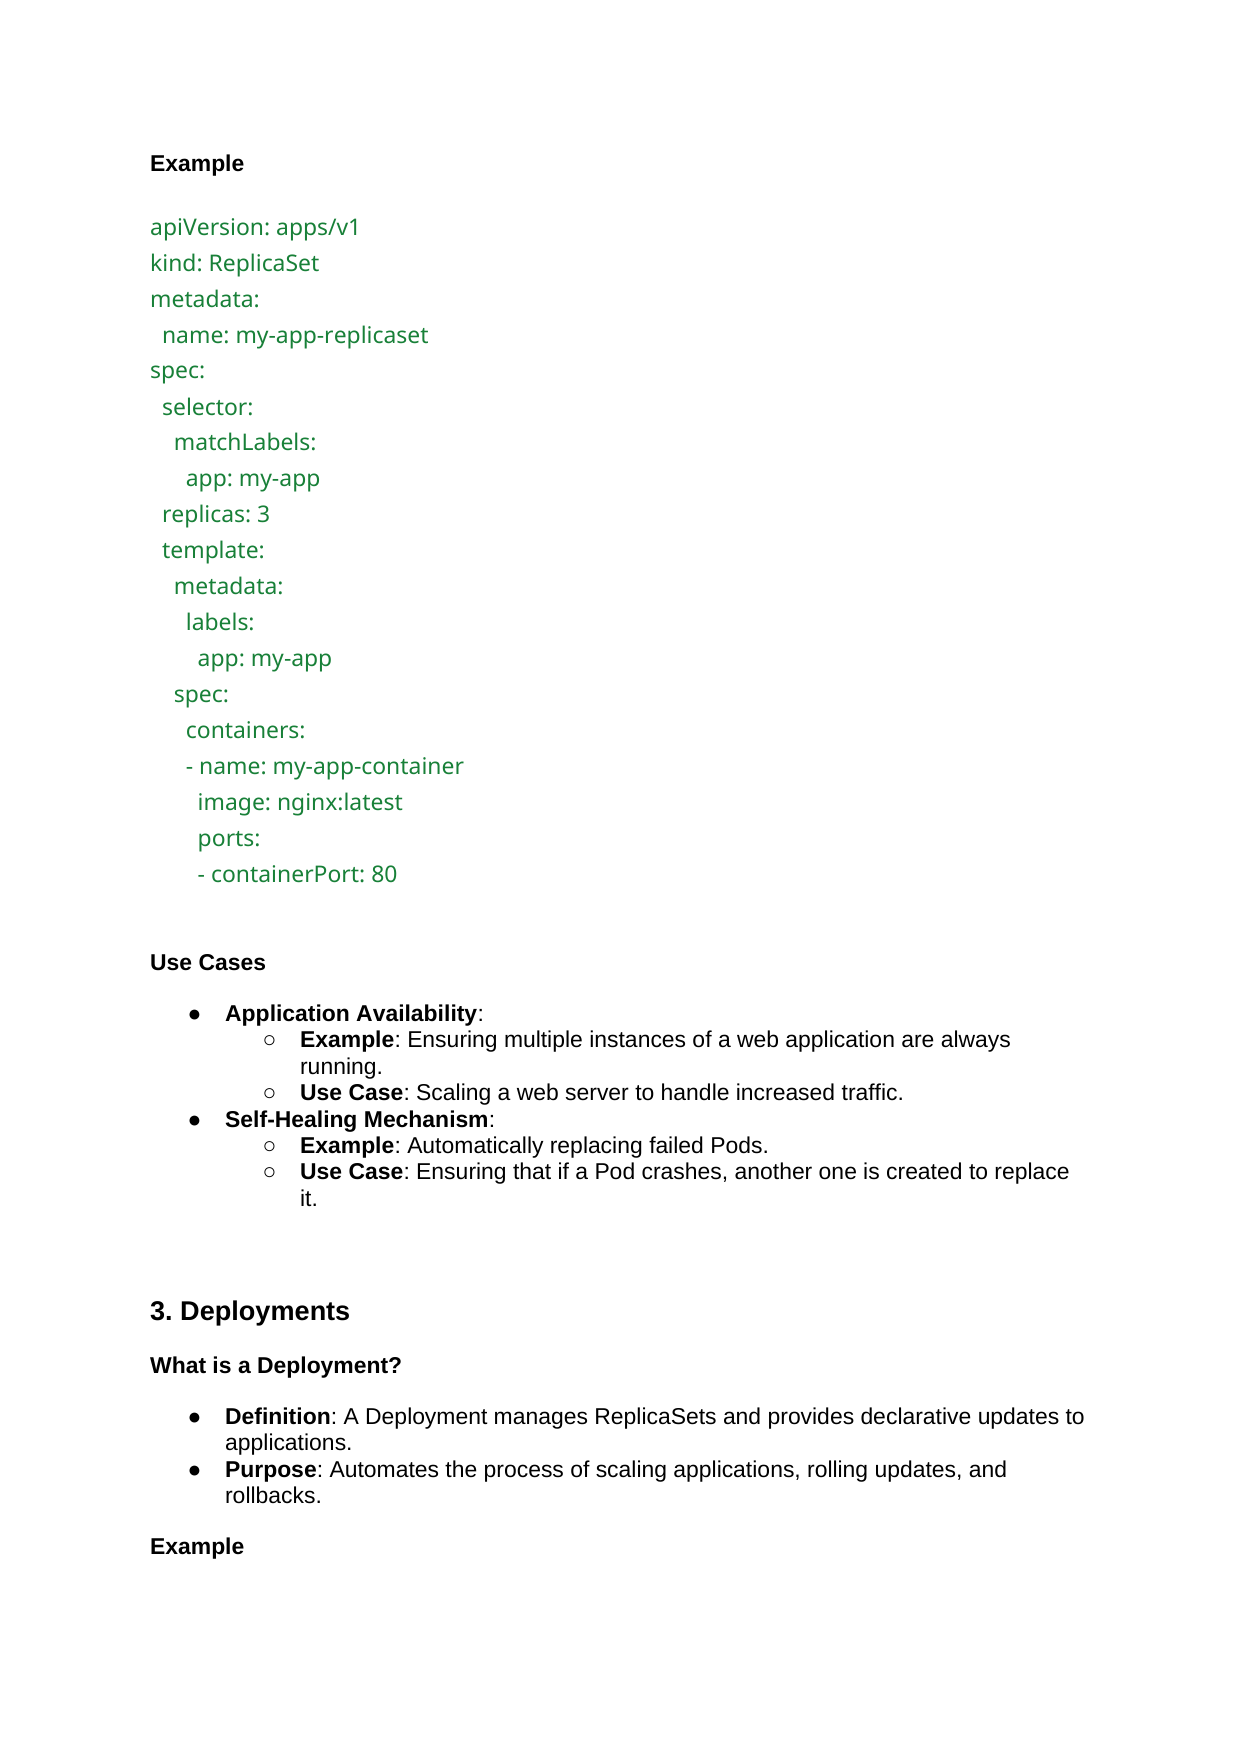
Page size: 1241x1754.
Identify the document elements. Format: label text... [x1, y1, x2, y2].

text ports: [150, 822, 1090, 853]
subtitle What is a Deployment? [150, 1352, 1090, 1378]
text selector: [150, 390, 1090, 422]
text - name: my-app-container [150, 750, 1090, 781]
text name: my-app-replicaset [150, 318, 1090, 350]
list Purpose: Automates the process of scaling applications, rolling updates, and rollbacks. [187, 1456, 1090, 1508]
text app: my-app [150, 462, 1090, 493]
list Definition: A Deployment manages ReplicaSets and provides declarative updates to applications. [187, 1403, 1090, 1456]
subtitle Example [150, 1533, 1090, 1560]
text template: [150, 534, 1090, 565]
text kind: ReplicaSet [150, 247, 1090, 278]
text image: nginx:latest [150, 786, 1090, 817]
list Use Case: Scaling a web server to handle increased traffic. [262, 1079, 1090, 1106]
text app: my-app [150, 642, 1090, 673]
list Use Case: Ensuring that if a Pod crashes, another one is created to replace it. [262, 1158, 1090, 1211]
list Self-Healing Mechanism: [187, 1106, 1090, 1132]
text labels: [150, 606, 1090, 637]
subtitle Example [150, 150, 1090, 176]
text spec: [150, 354, 1090, 386]
text metadata: [150, 283, 1090, 314]
text replicas: 3 [150, 498, 1090, 529]
text spec: [150, 678, 1090, 709]
text apiVersion: apps/v1 [150, 211, 1090, 242]
list Application Availability: [187, 1000, 1090, 1026]
subtitle 3. Deployments [150, 1295, 1090, 1327]
list Example: Ensuring multiple instances of a web application are always running. [262, 1026, 1090, 1079]
text metadata: [150, 570, 1090, 601]
list Example: Automatically replacing failed Pods. [262, 1132, 1090, 1158]
subtitle Use Cases [150, 949, 1090, 975]
text matchLabels: [150, 426, 1090, 458]
text - containerPort: 80 [150, 858, 1090, 889]
text containers: [150, 714, 1090, 745]
